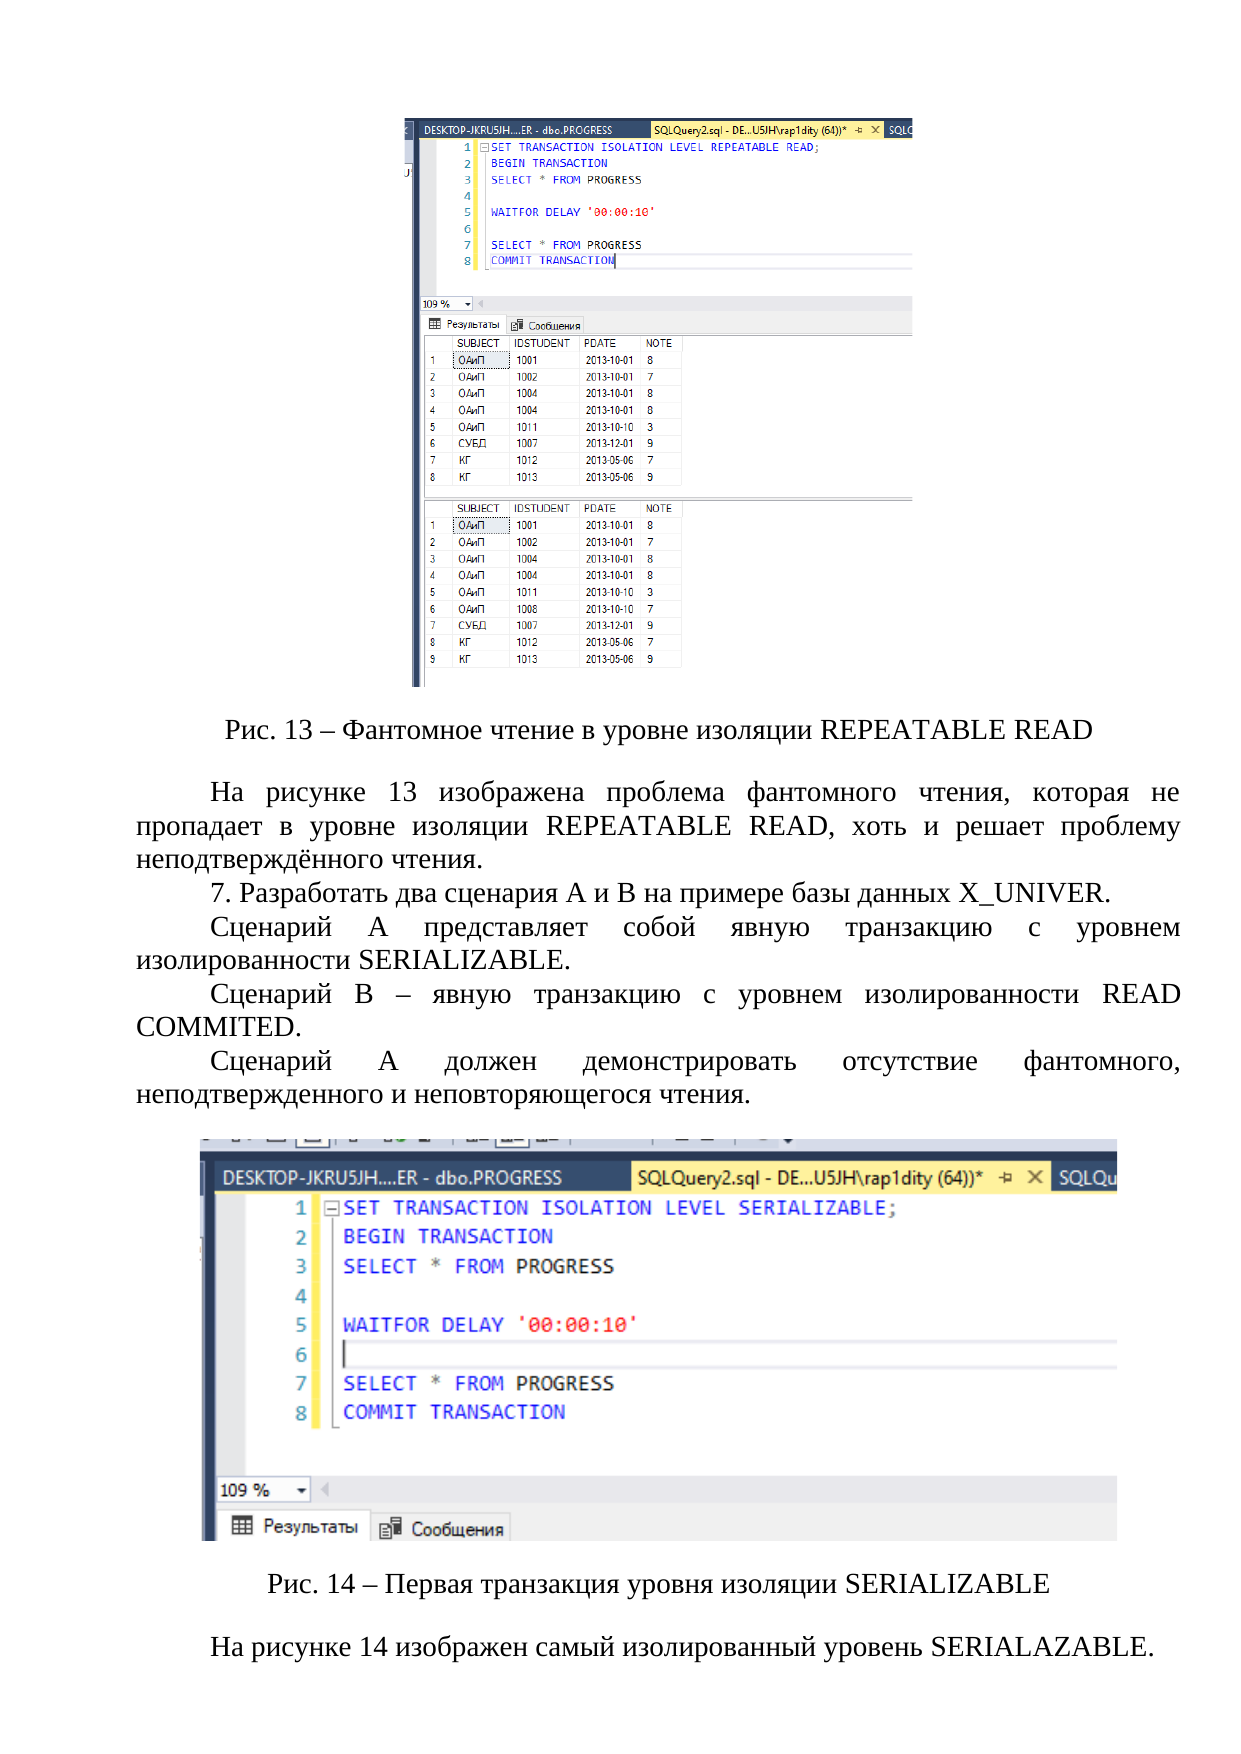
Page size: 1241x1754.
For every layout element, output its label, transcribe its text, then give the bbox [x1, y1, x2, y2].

text Сценарий A представляет собой явную транзакцию с уровнем изолированности SERIALIZABLE. [136, 909, 1181, 976]
text Сценарий A должен демонстрировать отсутствие фантомного, неподтвержденного и неповторяющегося чтения. [136, 1043, 1181, 1110]
text Рис. 14 – Первая транзакция уровня изоляции SERIALIZABLE [136, 1566, 1181, 1599]
text На рисунке 14 изображен самый изолированный уровень SERIALAZABLE. [136, 1629, 1181, 1662]
text На рисунке 13 изображена проблема фантомного чтения, которая не пропадает в уровне изоляции REPEATABLE READ, хоть и решает проблему неподтверждённого чтения. [136, 774, 1181, 875]
text 7. Разработать два сценария A и B на примере базы данных X_UNIVER. [136, 875, 1181, 909]
text Сценарий B – явную транзакцию с уровнем изолированности READ COMMITED. [136, 976, 1181, 1043]
picture [199, 1139, 1118, 1541]
picture [404, 118, 913, 687]
text Рис. 13 – Фантомное чтение в уровне изоляции REPEATABLE READ [136, 712, 1181, 745]
